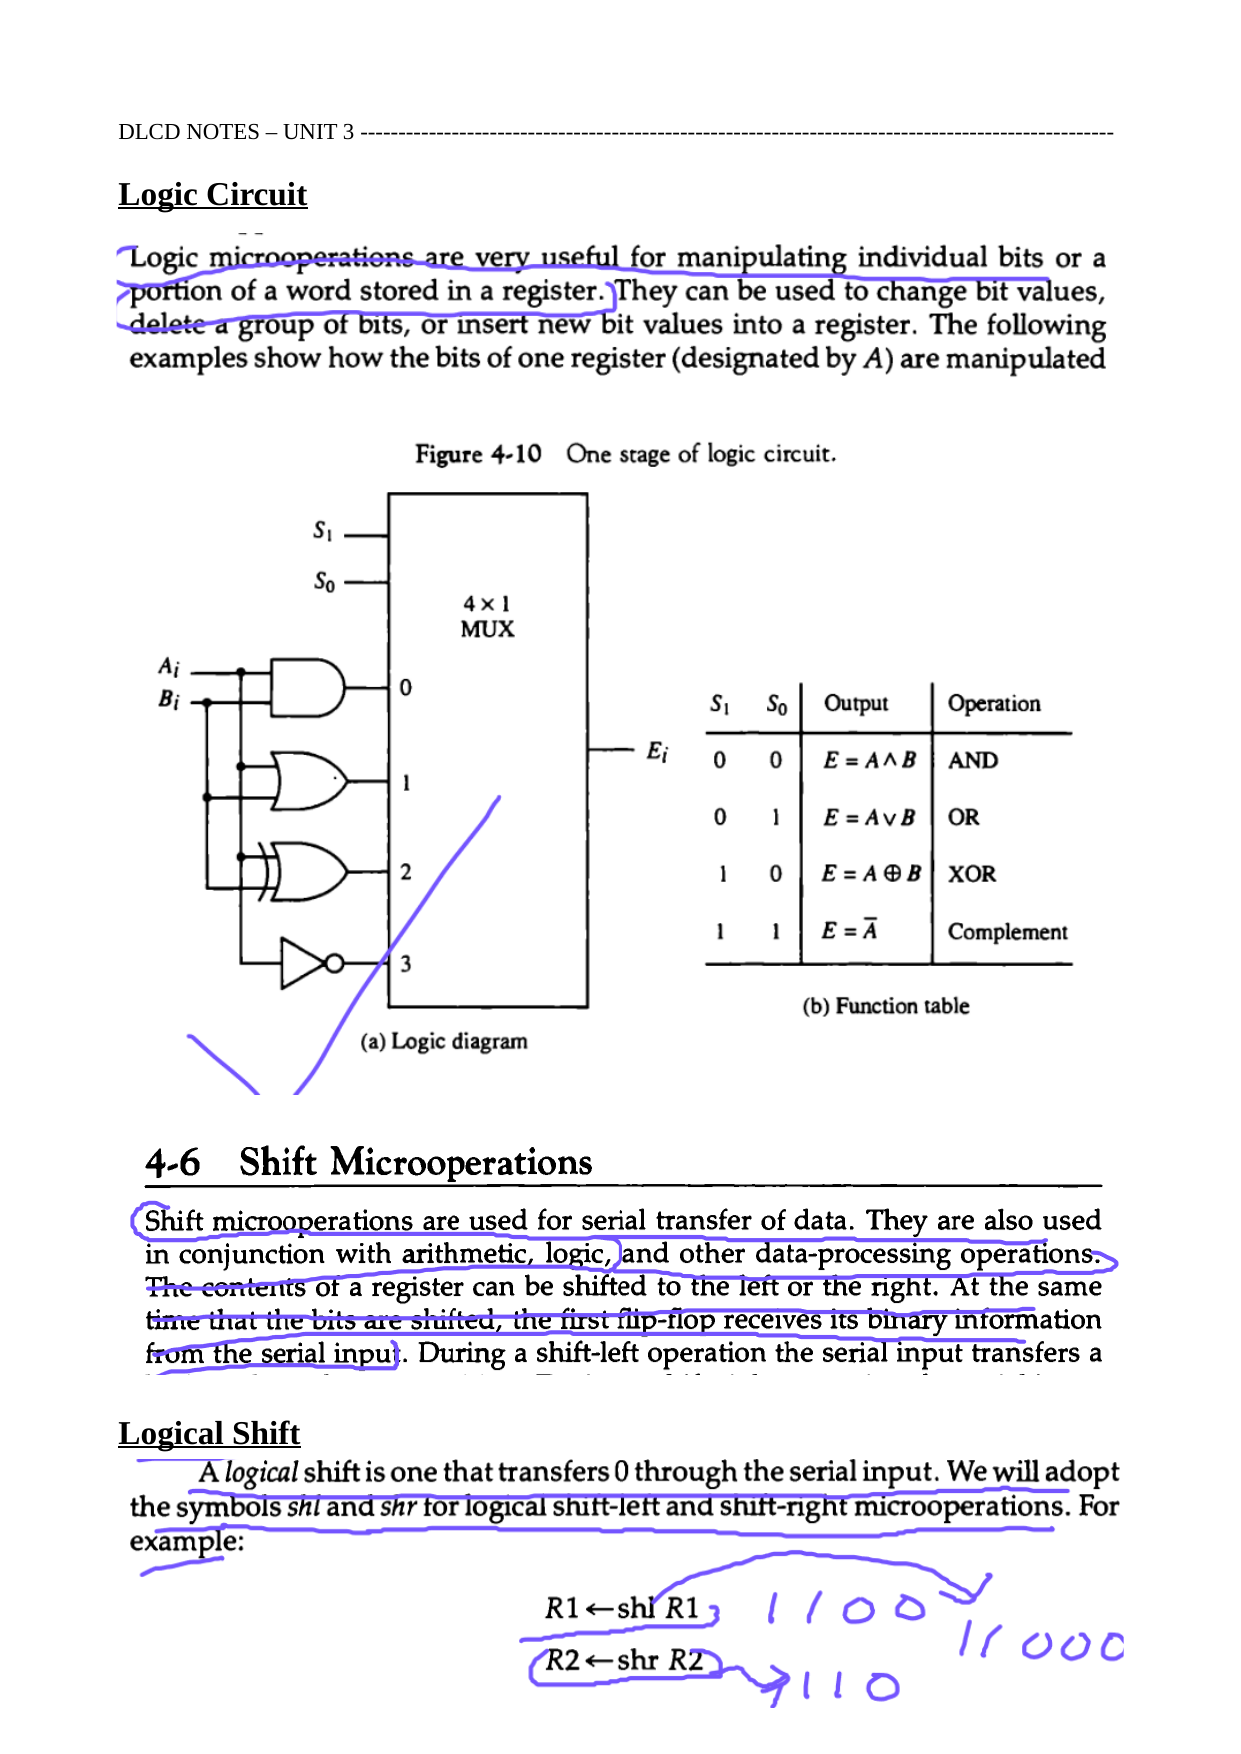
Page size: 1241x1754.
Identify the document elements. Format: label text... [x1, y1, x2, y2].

text Logic Circuit [118, 174, 1122, 212]
picture [118, 1130, 1123, 1375]
picture [119, 1459, 1124, 1708]
picture [116, 233, 1121, 1095]
text Logical Shift [118, 1413, 1122, 1451]
